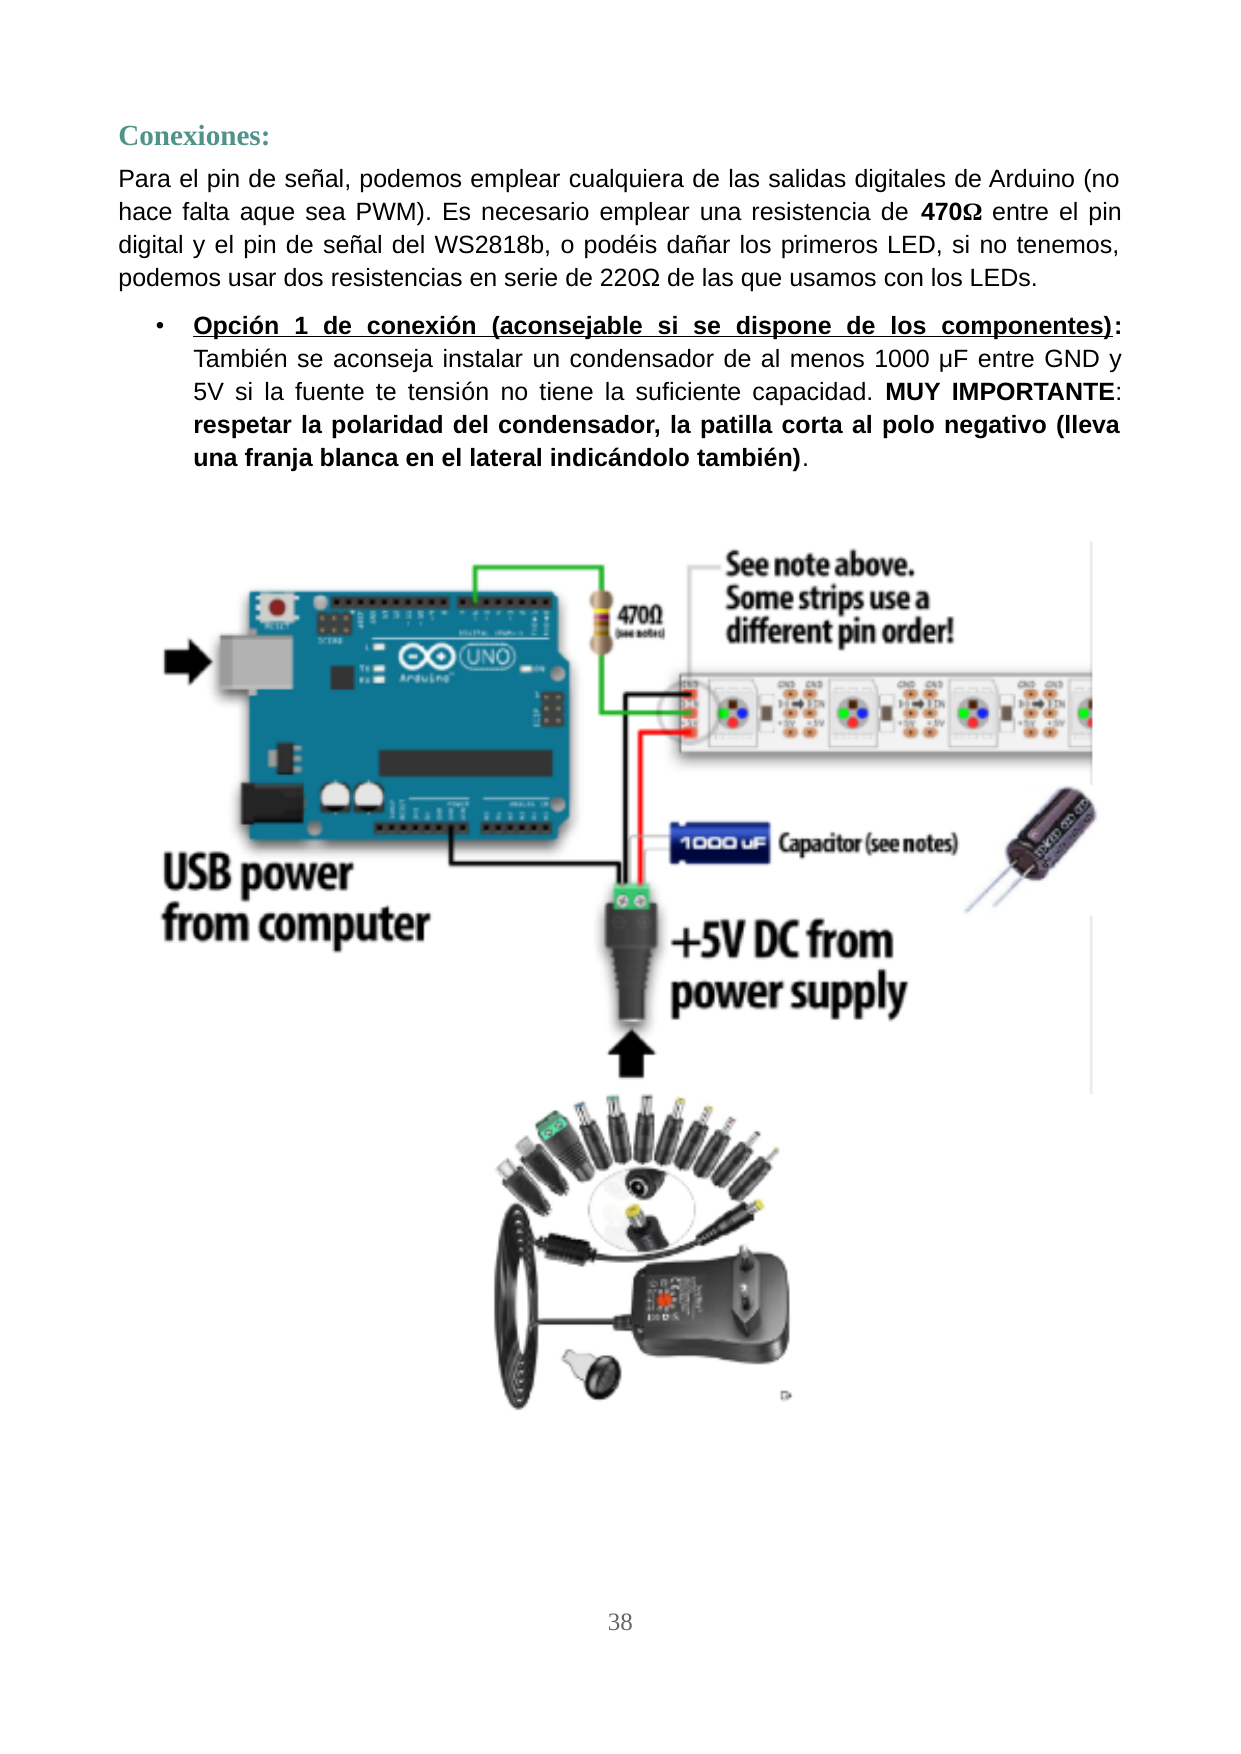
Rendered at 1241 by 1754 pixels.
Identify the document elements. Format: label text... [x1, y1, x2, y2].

list Opción 1 de conexión (aconsejable si se dispone de los componentes): También se aconseja instalar un condensador de al menos 1000 μF entre GND y 5V si la fuente te tensión no tiene la suficiente capacidad. MUY IMPORTANTE: respetar la polaridad del condensador, la patilla corta al polo negativo (lleva una franja blanca en el lateral indicándolo también). [156, 311, 1122, 472]
text Para el pin de señal, podemos emplear cualquiera de las salidas digitales de Arduino (no hace falta aque sea PWM). Es necesario emplear una resistencia de 470Ω entre el pin digital y el pin de señal del WS2818b, o podéis dañar los primeros LED, si no tenemos, podemos usar dos resistencias en serie de 220Ω de las que usamos con los LEDs. [118, 164, 1122, 292]
picture [140, 499, 1126, 1433]
subtitle Conexiones: [118, 118, 1122, 152]
